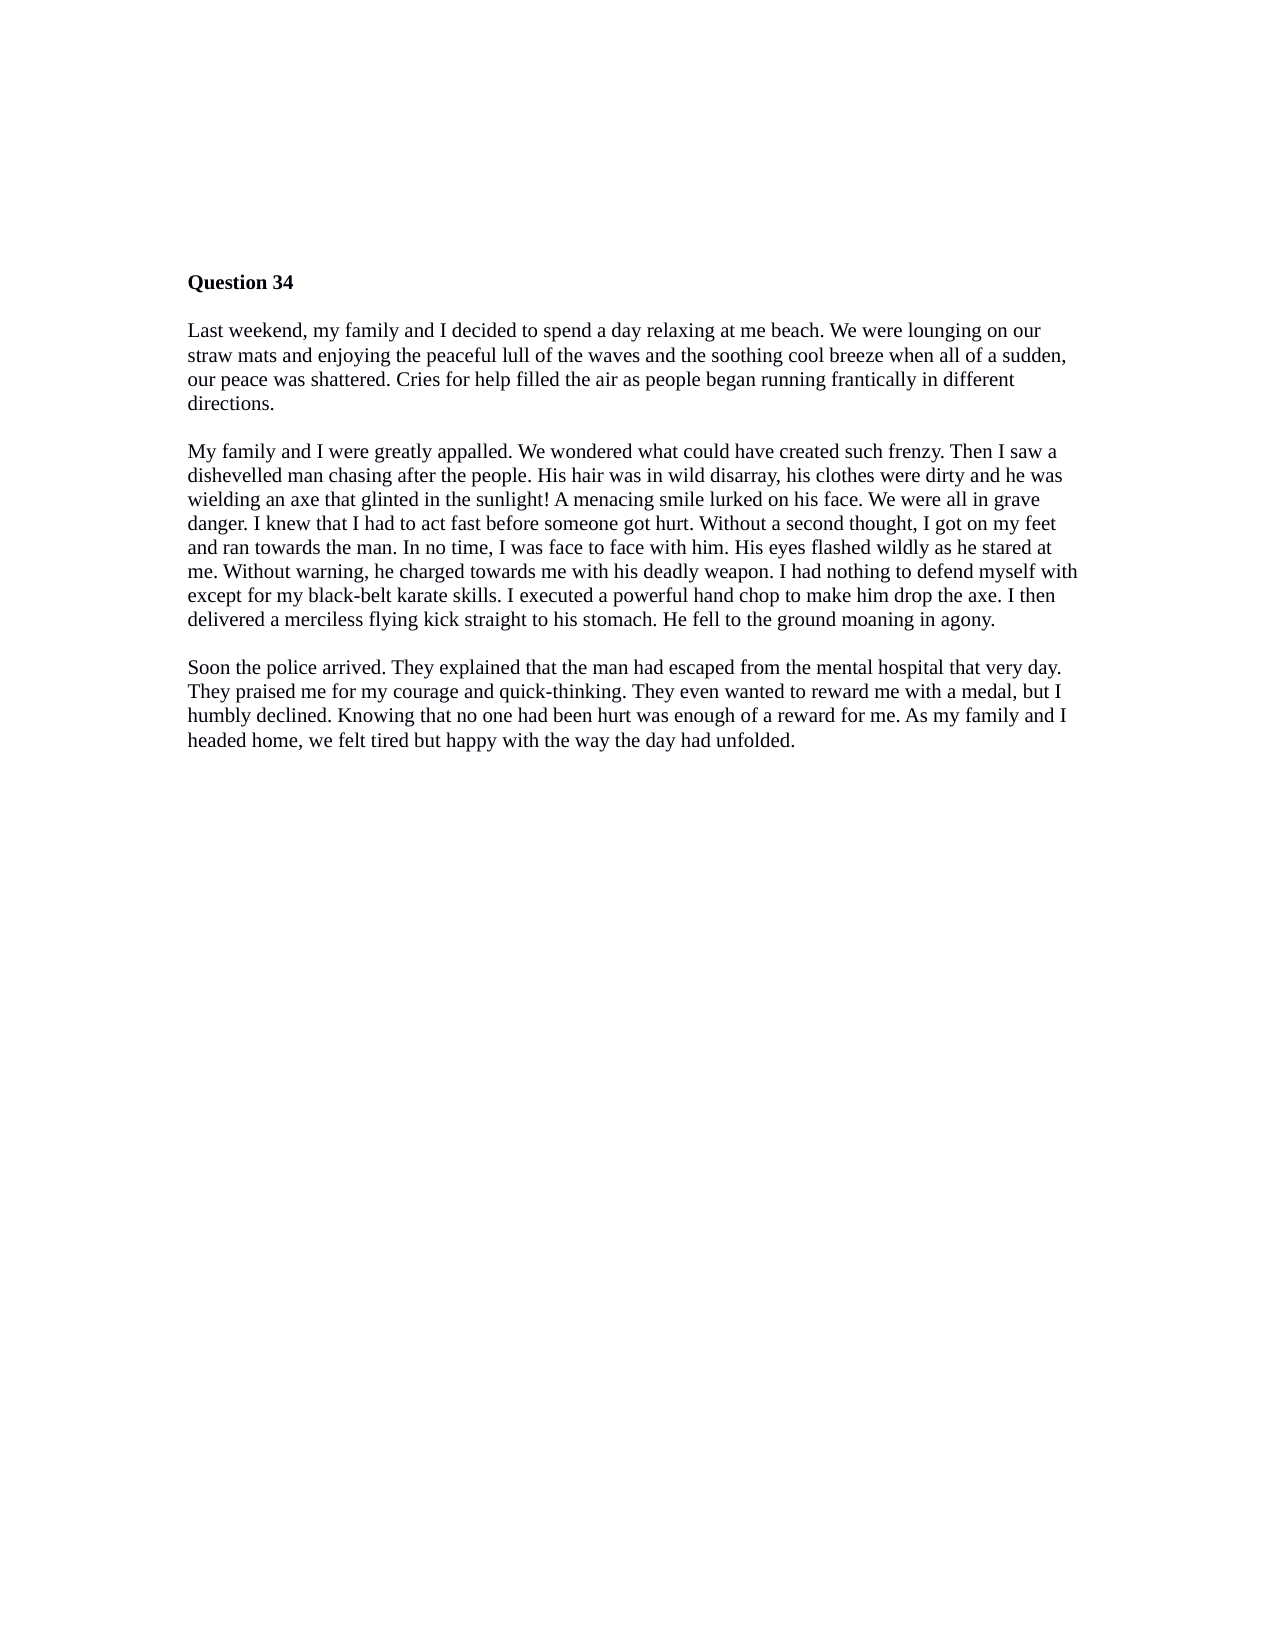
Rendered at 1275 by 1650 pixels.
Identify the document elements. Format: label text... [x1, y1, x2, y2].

text Last weekend, my family and I decided to spend a day relaxing at me beach. We were lounging on our straw mats and enjoying the peaceful lull of the waves and the soothing cool breeze when all of a sudden, our peace was shattered. Cries for help filled the air as people began running frantically in different directions. [187, 318, 1087, 415]
text My family and I were greatly appalled. We wondered what could have created such frenzy. Then I saw a dishevelled man chasing after the people. His hair was in wild disarray, his clothes were dirty and he was wielding an axe that glinted in the sunlight! A menacing smile lurked on his face. We were all in grave danger. I knew that I had to act fast before someone got hurt. Without a second thought, I got on my feet and ran towards the man. In no time, I was face to face with him. His eyes flashed wildly as he stared at me. Without warning, he charged towards me with his deadly weapon. I had nothing to defend myself with except for my black-belt karate skills. I executed a powerful hand chop to make him drop the axe. I then delivered a merciless flying kick straight to his stomach. He fell to the ground moaning in agony. [187, 439, 1087, 631]
text Soon the police arrived. They explained that the man had escaped from the mental hospital that very day. They praised me for my courage and quick-thinking. They even wanted to reward me with a medal, but I humbly declined. Knowing that no one had been hurt was enough of a reward for me. As my family and I headed home, we felt tired but happy with the way the day had unfolded. [187, 655, 1087, 752]
text Question 34 [187, 270, 1087, 294]
